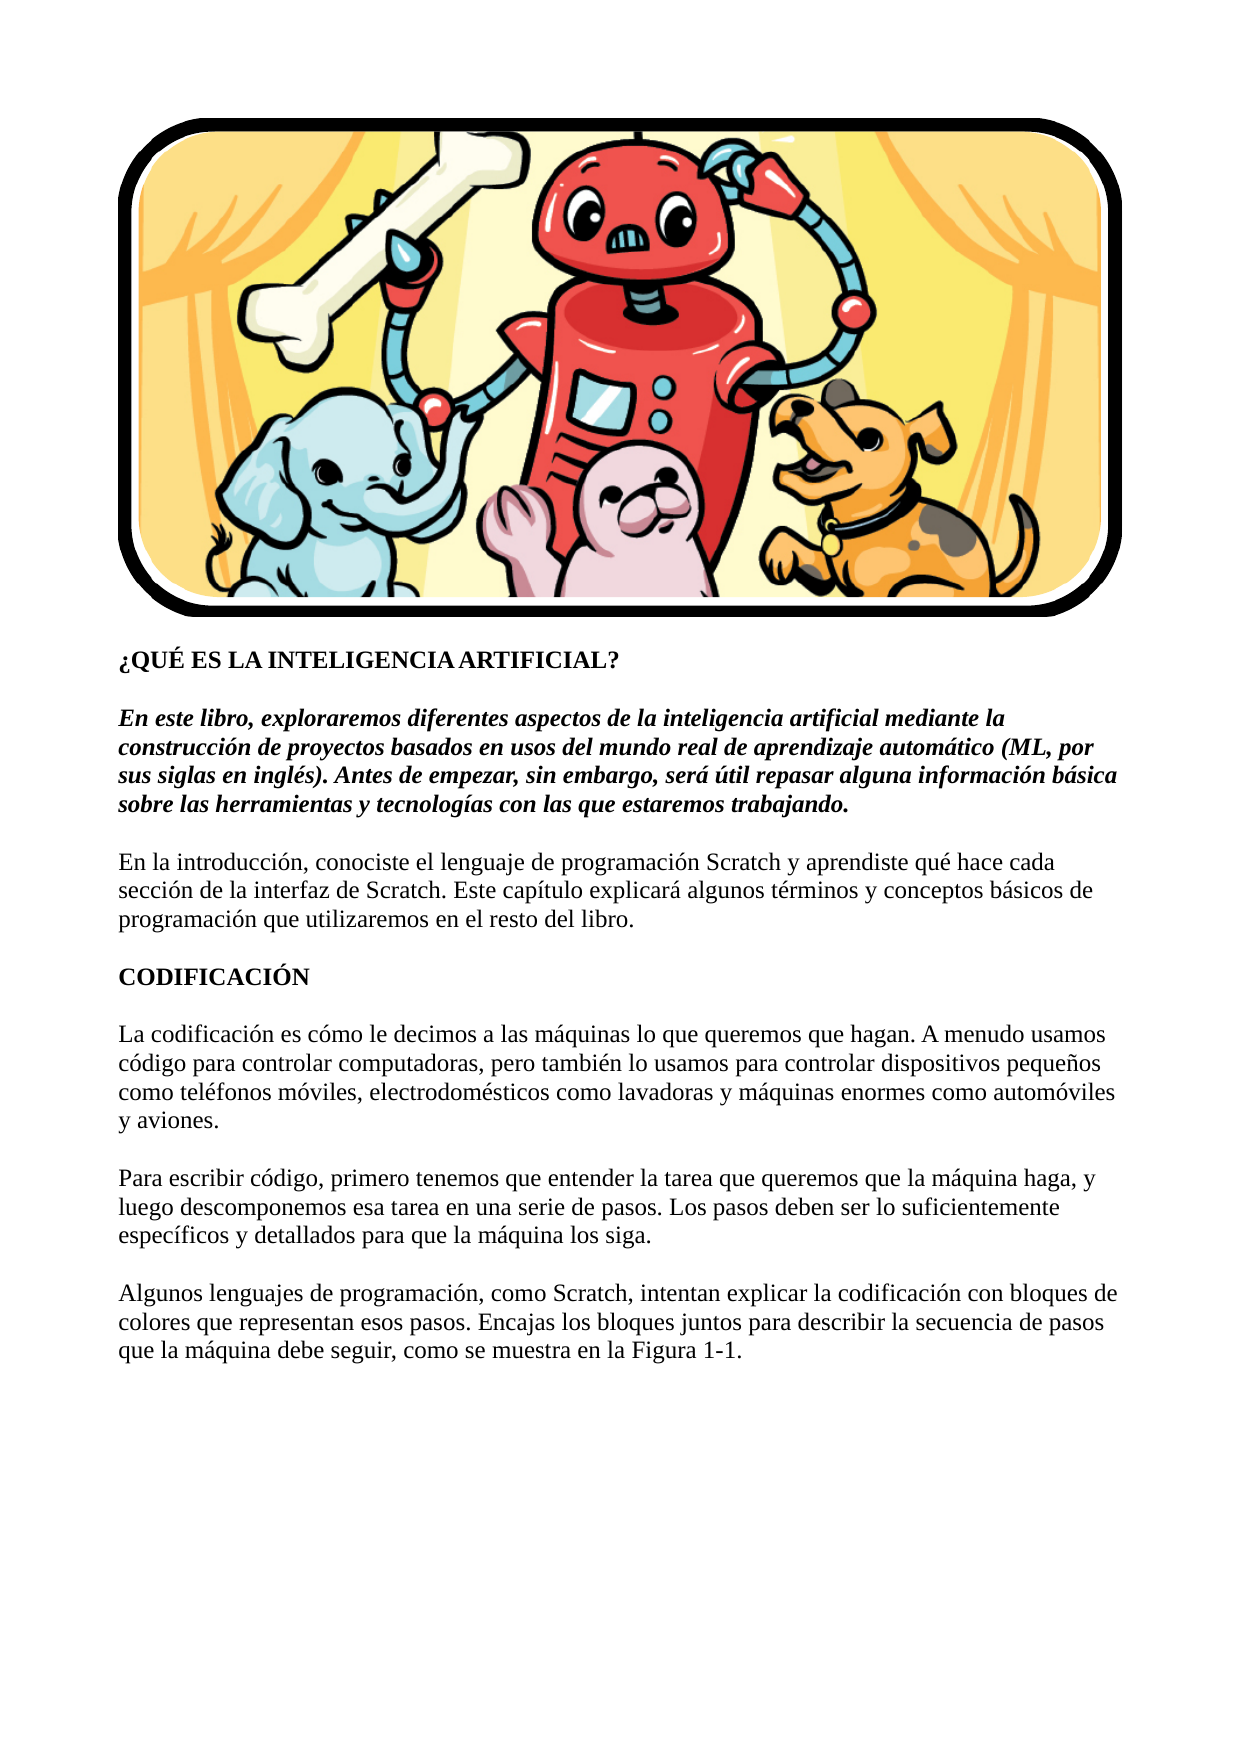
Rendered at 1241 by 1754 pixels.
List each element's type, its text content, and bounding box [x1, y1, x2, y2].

text En la introducción, conociste el lenguaje de programación Scratch y aprendiste qué hace cada sección de la interfaz de Scratch. Este capítulo explicará algunos términos y conceptos básicos de programación que utilizaremos en el resto del libro. [118, 847, 1122, 933]
picture [118, 118, 1123, 617]
text Algunos lenguajes de programación, como Scratch, intentan explicar la codificación con bloques de colores que representan esos pasos. Encajas los bloques juntos para describir la secuencia de pasos que la máquina debe seguir, como se muestra en la Figura 1-1. [118, 1278, 1122, 1364]
text En este libro, exploraremos diferentes aspectos de la inteligencia artificial mediante la construcción de proyectos basados en usos del mundo real de aprendizaje automático (ML, por sus siglas en inglés). Antes de empezar, sin embargo, será útil repasar alguna información básica sobre las herramientas y tecnologías con las que estaremos trabajando. [118, 703, 1122, 818]
text Para escribir código, primero tenemos que entender la tarea que queremos que la máquina haga, y luego descomponemos esa tarea en una serie de pasos. Los pasos deben ser lo suficientemente específicos y detallados para que la máquina los siga. [118, 1163, 1122, 1249]
text La codificación es cómo le decimos a las máquinas lo que queremos que hagan. A menudo usamos código para controlar computadoras, pero también lo usamos para controlar dispositivos pequeños como teléfonos móviles, electrodomésticos como lavadoras y máquinas enormes como automóviles y aviones. [118, 1019, 1122, 1134]
text ¿QUÉ ES LA INTELIGENCIA ARTIFICIAL? [118, 645, 1122, 674]
text CODIFICACIÓN [118, 962, 1122, 990]
